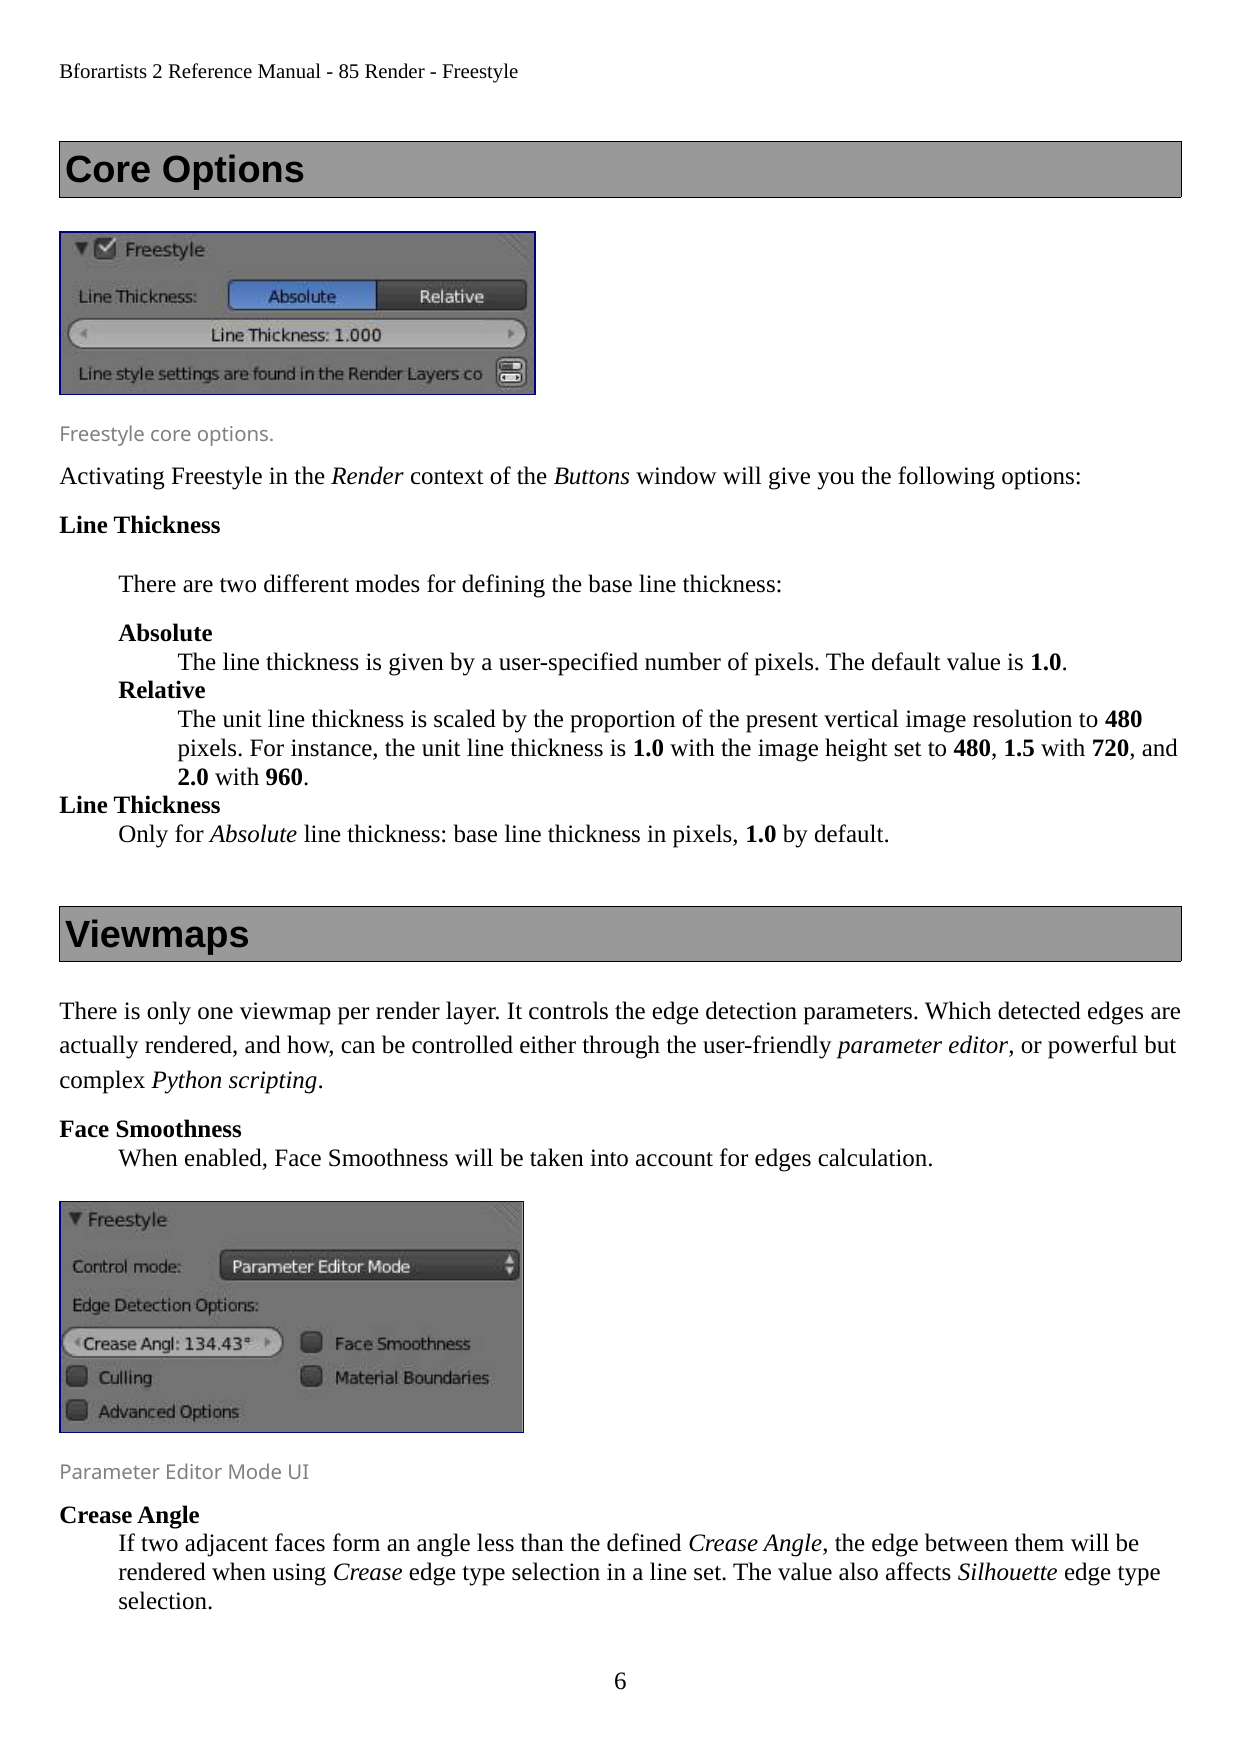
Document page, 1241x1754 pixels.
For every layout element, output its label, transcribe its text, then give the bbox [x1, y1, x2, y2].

text Activating Freestyle in the Render context of the Buttons window will give you the following options: [59, 461, 1181, 490]
subtitle Crease Angle [59, 1500, 1181, 1528]
subtitle Face Smoothness [59, 1114, 1181, 1143]
list Only for Absolute line thickness: base line thickness in pixels, 1.0 by default. [118, 819, 1181, 848]
subtitle Relative [118, 675, 1181, 704]
list If two adjacent faces form an angle less than the defined Crease Angle, the edge between them will be rendered when using Crease edge type selection in a line set. The value also affects Silhouette edge type selection. [118, 1528, 1181, 1615]
picture [61, 1202, 523, 1432]
picture [61, 233, 534, 394]
text There is only one viewmap per render layer. It controls the edge detection parameters. Which detected edges are actually rendered, and how, can be controlled either through the user-friendly parameter editor, or powerful but complex Python scripting. [59, 996, 1181, 1093]
list The unit line thickness is scaled by the proportion of the present vertical image resolution to 480 pixels. For instance, the unit line thickness is 1.0 with the image height set to 480, 1.5 with 720, and 2.0 with 960. [177, 704, 1181, 790]
list When enabled, Face Smoothness will be taken into account for edges calculation. [118, 1143, 1181, 1171]
text Parameter Editor Mode UI [59, 1454, 1181, 1485]
text There are two different modes for defining the base line thickness: [118, 569, 1181, 597]
text Freestyle core options. [59, 416, 1181, 447]
subtitle Line Thickness [59, 790, 1181, 819]
list The line thickness is given by a user-specified number of pixels. The default value is 1.0. [177, 647, 1181, 675]
subtitle Line Thickness [59, 511, 1181, 539]
table_header Core Options [60, 142, 1181, 197]
subtitle Absolute [118, 618, 1181, 647]
table_header Viewmaps [60, 907, 1181, 961]
